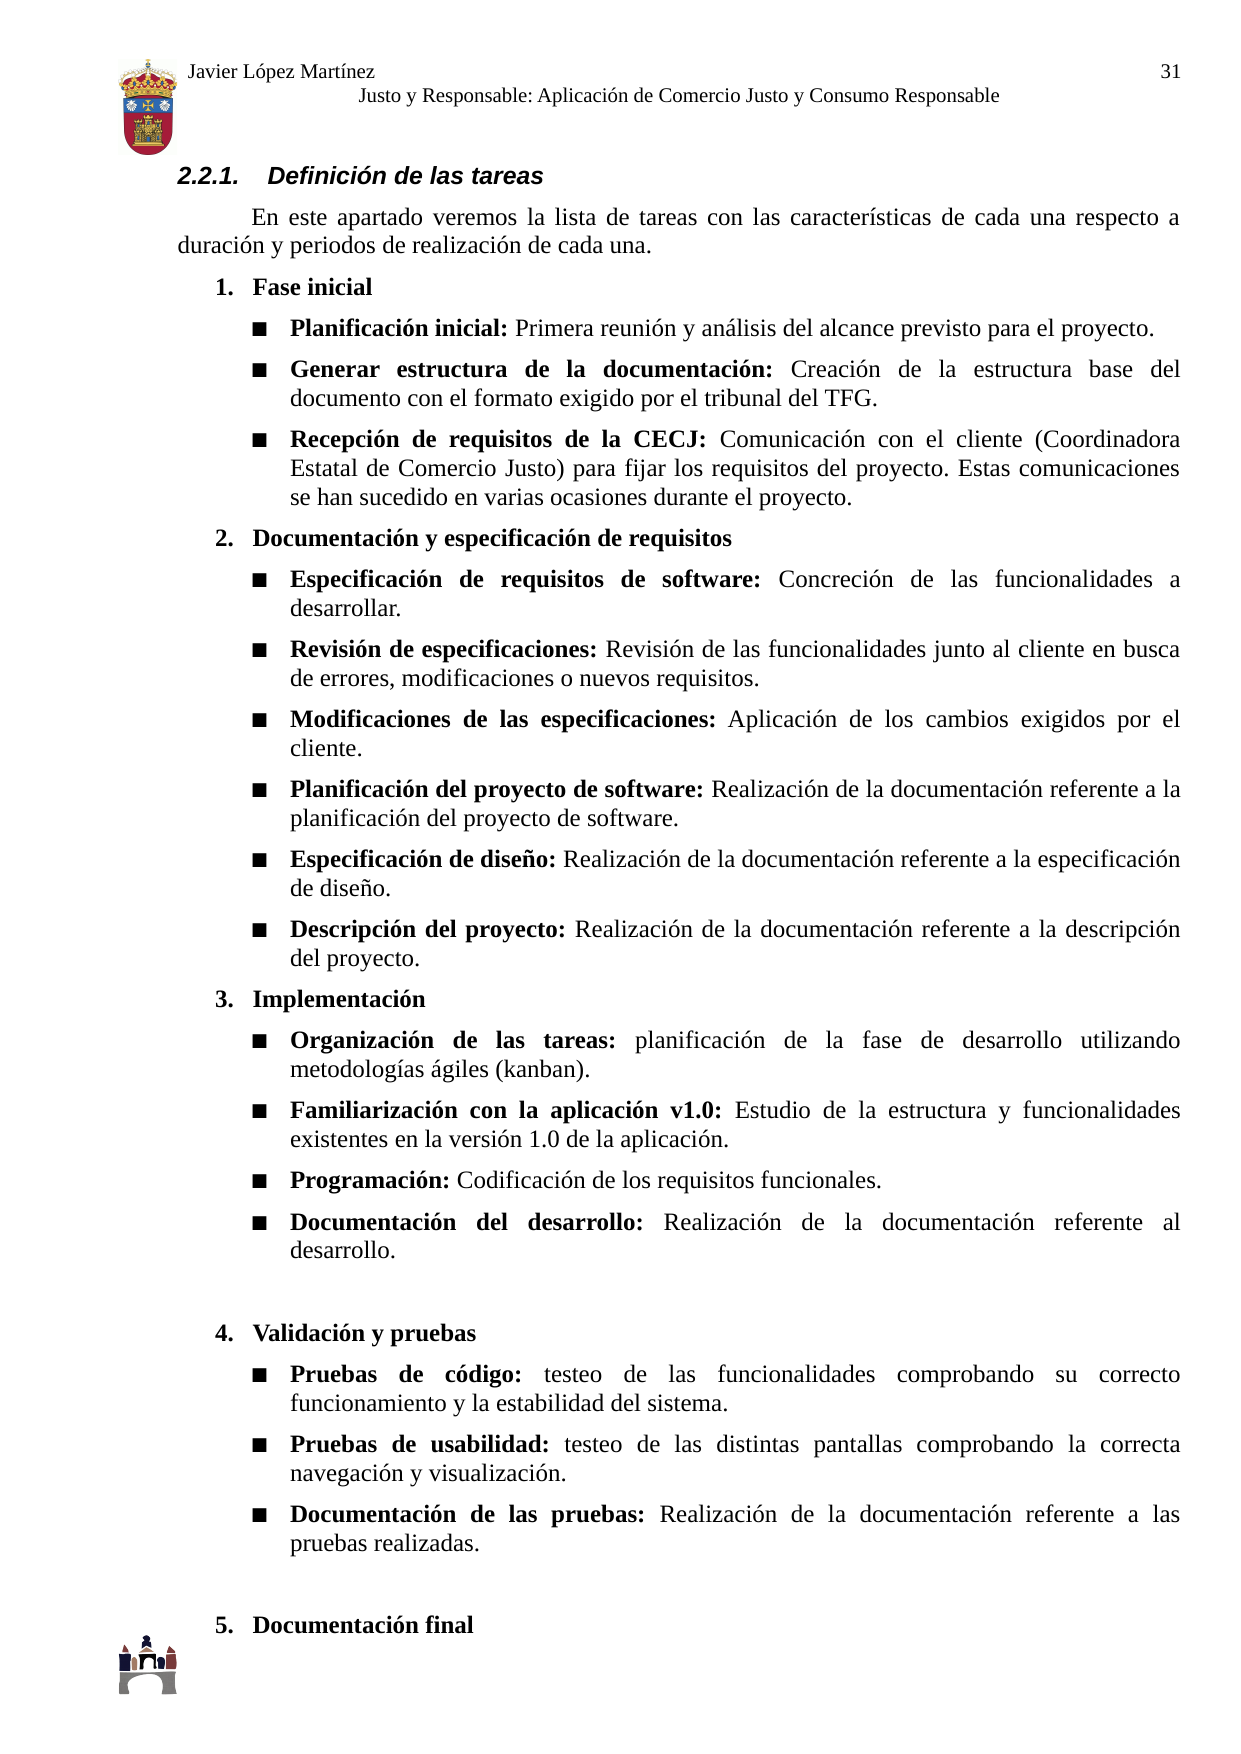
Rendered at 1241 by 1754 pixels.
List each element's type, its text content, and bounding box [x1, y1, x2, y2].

subtitle Definición de las tareas [177, 161, 1181, 190]
list Planificación del proyecto de software: Realización de la documentación referente a la planificación del proyecto de software. [252, 774, 1181, 832]
list Validación y pruebas [215, 1318, 1181, 1347]
list Descripción del proyecto: Realización de la documentación referente a la descripción del proyecto. [252, 914, 1181, 972]
list Generar estructura de la documentación: Creación de la estructura base del documento con el formato exigido por el tribunal del TFG. [252, 354, 1181, 412]
list Familiarización con la aplicación v1.0: Estudio de la estructura y funcionalidades existentes en la versión 1.0 de la aplicación. [252, 1096, 1181, 1153]
picture [118, 1634, 178, 1695]
list Documentación del desarrollo: Realización de la documentación referente al desarrollo. [252, 1207, 1181, 1264]
list Documentación de las pruebas: Realización de la documentación referente a las pruebas realizadas. [252, 1499, 1181, 1557]
list Recepción de requisitos de la CECJ: Comunicación con el cliente (Coordinadora Estatal de Comercio Justo) para fijar los requisitos del proyecto. Estas comunicaciones se han sucedido en varias ocasiones durante el proyecto. [252, 424, 1181, 511]
list Fase inicial [215, 272, 1181, 301]
list Programación: Codificación de los requisitos funcionales. [252, 1166, 1181, 1194]
list Implementación [215, 984, 1181, 1013]
list Pruebas de usabilidad: testeo de las distintas pantallas comprobando la correcta navegación y visualización. [252, 1429, 1181, 1487]
list Planificación inicial: Primera reunión y análisis del alcance previsto para el proyecto. [252, 313, 1181, 342]
text En este apartado veremos la lista de tareas con las características de cada una respecto a duración y periodos de realización de cada una. [177, 202, 1181, 259]
list Modificaciones de las especificaciones: Aplicación de los cambios exigidos por el cliente. [252, 704, 1181, 762]
list Organización de las tareas: planificación de la fase de desarrollo utilizando metodologías ágiles (kanban). [252, 1026, 1181, 1083]
list Especificación de requisitos de software: Concreción de las funcionalidades a desarrollar. [252, 564, 1181, 622]
list Documentación y especificación de requisitos [215, 523, 1181, 552]
list Pruebas de código: testeo de las funcionalidades comprobando su correcto funcionamiento y la estabilidad del sistema. [252, 1359, 1181, 1417]
list Especificación de diseño: Realización de la documentación referente a la especificación de diseño. [252, 844, 1181, 902]
list Documentación final [215, 1611, 1181, 1639]
list Revisión de especificaciones: Revisión de las funcionalidades junto al cliente en busca de errores, modificaciones o nuevos requisitos. [252, 634, 1181, 692]
picture [118, 59, 178, 155]
